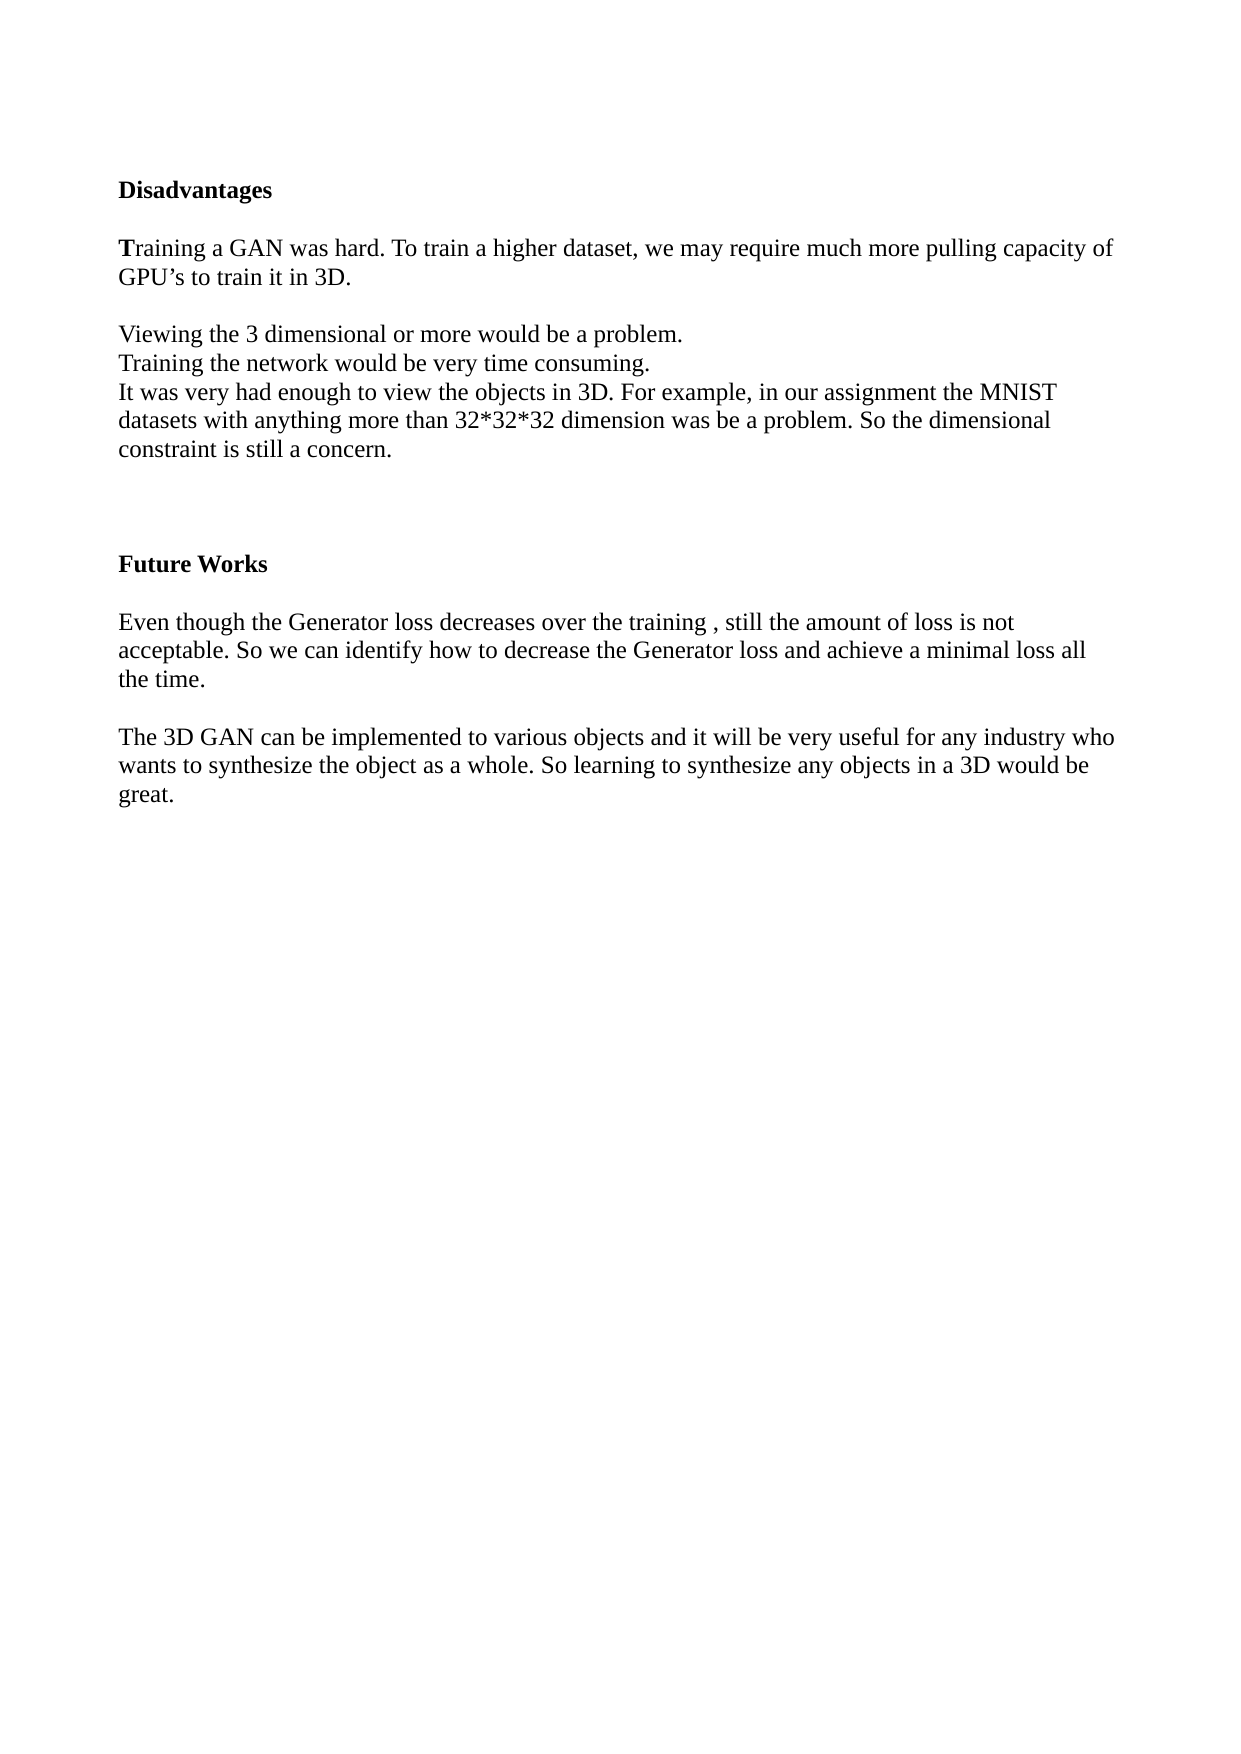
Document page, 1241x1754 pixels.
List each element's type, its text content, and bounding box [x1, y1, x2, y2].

text Disadvantages [118, 176, 1122, 204]
text Training the network would be very time consuming. [118, 348, 1122, 377]
text Future Works [118, 549, 1122, 578]
text Viewing the 3 dimensional or more would be a problem. [118, 319, 1122, 348]
text The 3D GAN can be implemented to various objects and it will be very useful for any industry who wants to synthesize the object as a whole. So learning to synthesize any objects in a 3D would be great. [118, 722, 1122, 808]
text Training a GAN was hard. To train a higher dataset, we may require much more pulling capacity of GPU’s to train it in 3D. [118, 233, 1122, 291]
text Even though the Generator loss decreases over the training , still the amount of loss is not acceptable. So we can identify how to decrease the Generator loss and achieve a minimal loss all the time. [118, 607, 1122, 693]
text It was very had enough to view the objects in 3D. For example, in our assignment the MNIST datasets with anything more than 32*32*32 dimension was be a problem. So the dimensional constraint is still a concern. [118, 377, 1122, 463]
